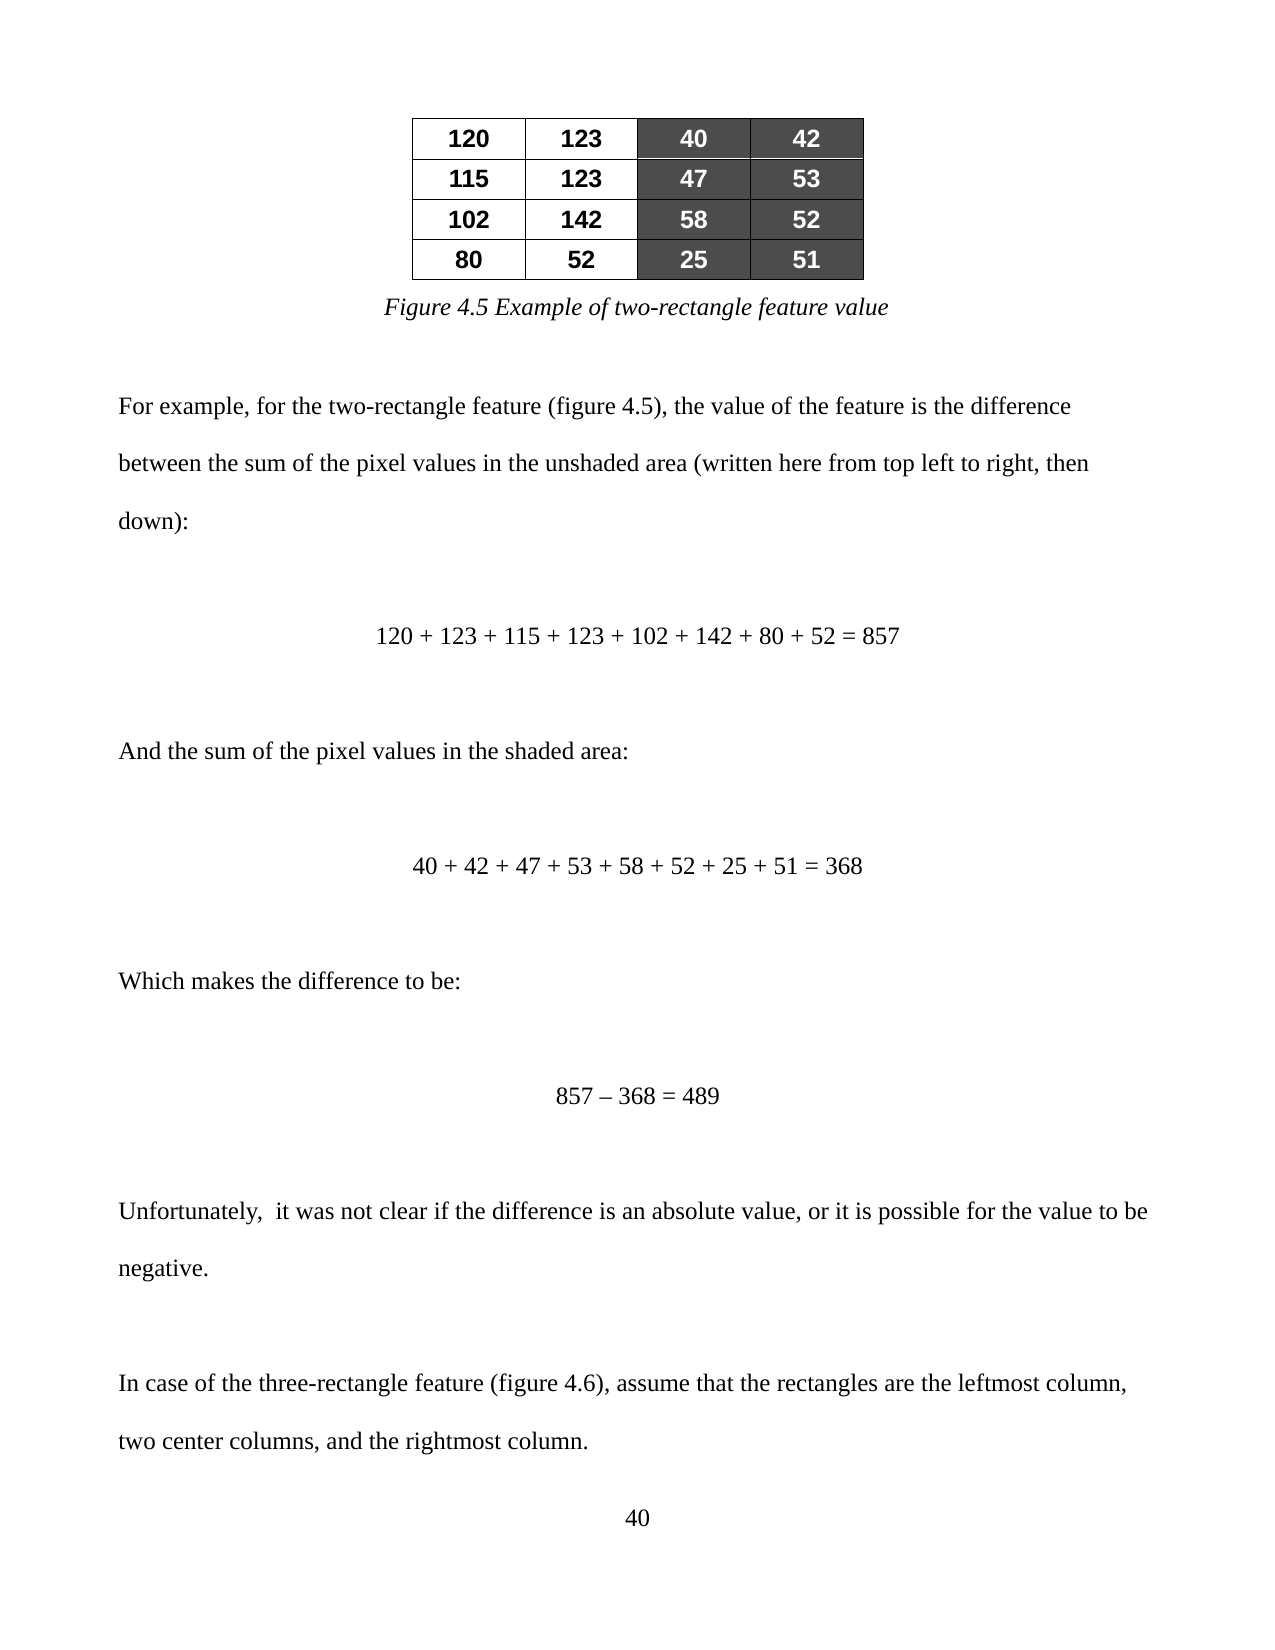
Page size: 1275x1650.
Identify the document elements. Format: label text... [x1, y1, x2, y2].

table_cell 52 [751, 200, 863, 239]
table_cell 80 [413, 240, 525, 279]
table_cell 25 [638, 240, 750, 279]
table_cell 51 [751, 240, 863, 279]
text In case of the three-rectangle feature (figure 4.6), assume that the rectangles are the leftmost column, two center columns, and the rightmost column. [118, 1368, 1157, 1454]
table_cell 47 [638, 160, 750, 199]
text Which makes the difference to be: [118, 966, 1157, 994]
table_cell 115 [413, 160, 525, 199]
table_cell 123 [526, 160, 637, 199]
text Figure 4.5 Example of two-rectangle feature value [118, 292, 1157, 321]
text And the sum of the pixel values in the shaded area: [118, 736, 1157, 764]
text Unfortunately, it was not clear if the difference is an absolute value, or it is possible for the value to be negative. [118, 1196, 1157, 1282]
text 857 – 368 = 489 [118, 1081, 1157, 1109]
table_cell 142 [526, 200, 637, 239]
table_cell 58 [638, 200, 750, 239]
table_cell 102 [413, 200, 525, 239]
table_header 123 [526, 119, 637, 158]
text 120 + 123 + 115 + 123 + 102 + 142 + 80 + 52 = 857 [118, 621, 1157, 649]
table_cell 52 [526, 240, 637, 279]
table_header 40 [638, 119, 750, 158]
table_cell 53 [751, 160, 863, 199]
table_header 42 [751, 119, 863, 158]
table_header 120 [413, 119, 525, 158]
text For example, for the two-rectangle feature (figure 4.5), the value of the feature is the difference between the sum of the pixel values in the unshaded area (written here from top left to right, then down): [118, 391, 1157, 534]
text 40 + 42 + 47 + 53 + 58 + 52 + 25 + 51 = 368 [118, 851, 1157, 879]
